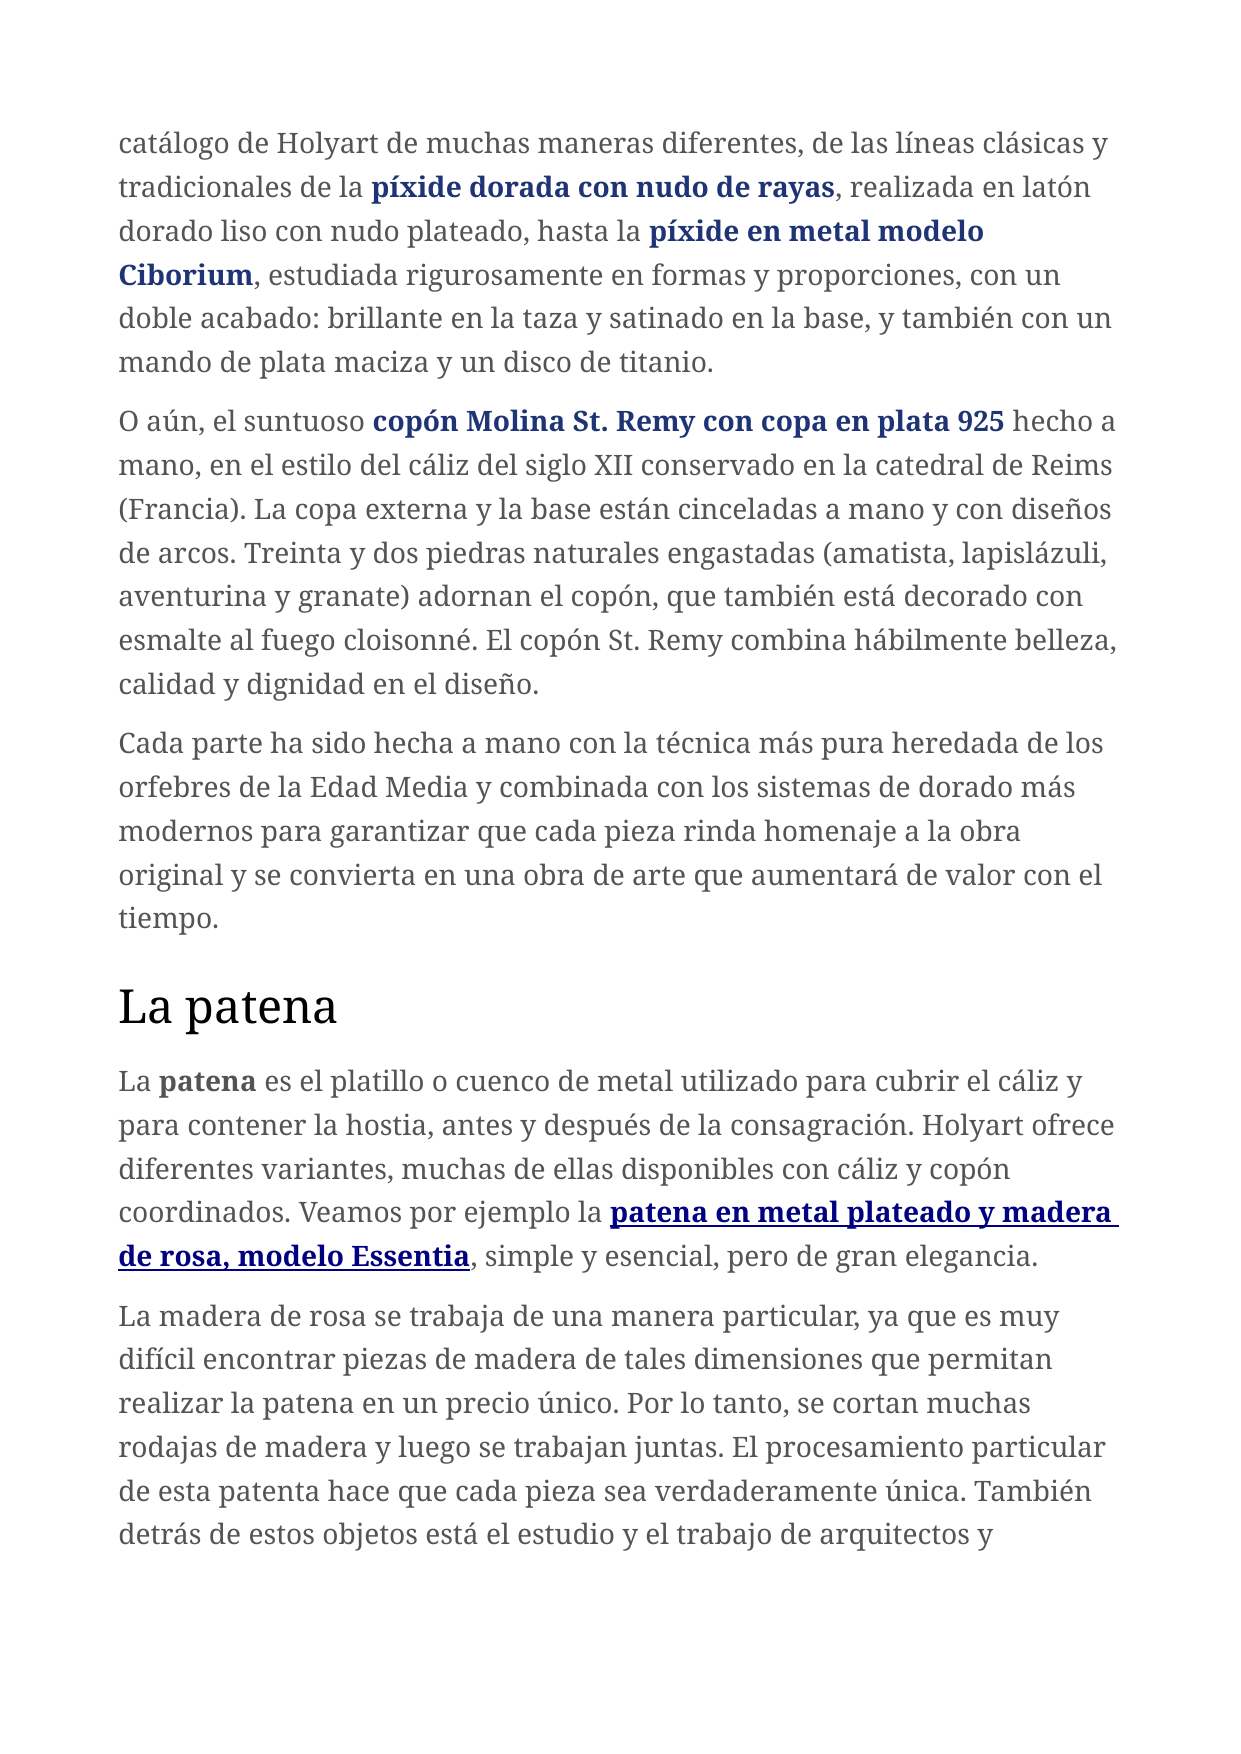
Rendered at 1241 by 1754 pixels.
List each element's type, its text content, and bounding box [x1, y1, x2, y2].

text Incluso el copón, el objeto litúrgico utilizado para guardar las hostias consagradas después de la celebración eucarística, está presente en el catálogo de Holyart de muchas maneras diferentes, de las líneas clásicas y tradicionales de la píxide dorada con nudo de rayas, realizada en latón dorado liso con nudo plateado, hasta la píxide en metal modelo Ciborium, estudiada rigurosamente en formas y proporciones, con un doble acabado: brillante en la taza y satinado en la base, y también con un mando de plata maciza y un disco de titanio. [118, 118, 1122, 381]
subtitle La patena [118, 973, 1122, 1037]
text La patena es el platillo o cuenco de metal utilizado para cubrir el cáliz y para contener la hostia, antes y después de la consagración. Holyart ofrece diferentes variantes, muchas de ellas disponibles con cáliz y copón coordinados. Veamos por ejemplo la patena en metal plateado y madera de rosa, modelo Essentia, simple y esencial, pero de gran elegancia. [118, 1056, 1122, 1275]
text La madera de rosa se trabaja de una manera particular, ya que es muy difícil encontrar piezas de madera de tales dimensiones que permitan realizar la patena en un precio único. Por lo tanto, se cortan muchas rodajas de madera y luego se trabajan juntas. El procesamiento particular de esta patenta hace que cada pieza sea verdaderamente única. También detrás de estos objetos está el estudio y el trabajo de arquitectos y [118, 1290, 1122, 1553]
text O aún, el suntuoso copón Molina St. Remy con copa en plata 925 hecho a mano, en el estilo del cáliz del siglo XII conservado en la catedral de Reims (Francia). La copa externa y la base están cinceladas a mano y con diseños de arcos. Treinta y dos piedras naturales engastadas (amatista, lapislázuli, aventurina y granate) adornan el copón, que también está decorado con esmalte al fuego cloisonné. El copón St. Remy combina hábilmente belleza, calidad y dignidad en el diseño. [118, 396, 1122, 702]
text Cada parte ha sido hecha a mano con la técnica más pura heredada de los orfebres de la Edad Media y combinada con los sistemas de dorado más modernos para garantizar que cada pieza rinda homenaje a la obra original y se convierta en una obra de arte que aumentará de valor con el tiempo. [118, 718, 1122, 937]
